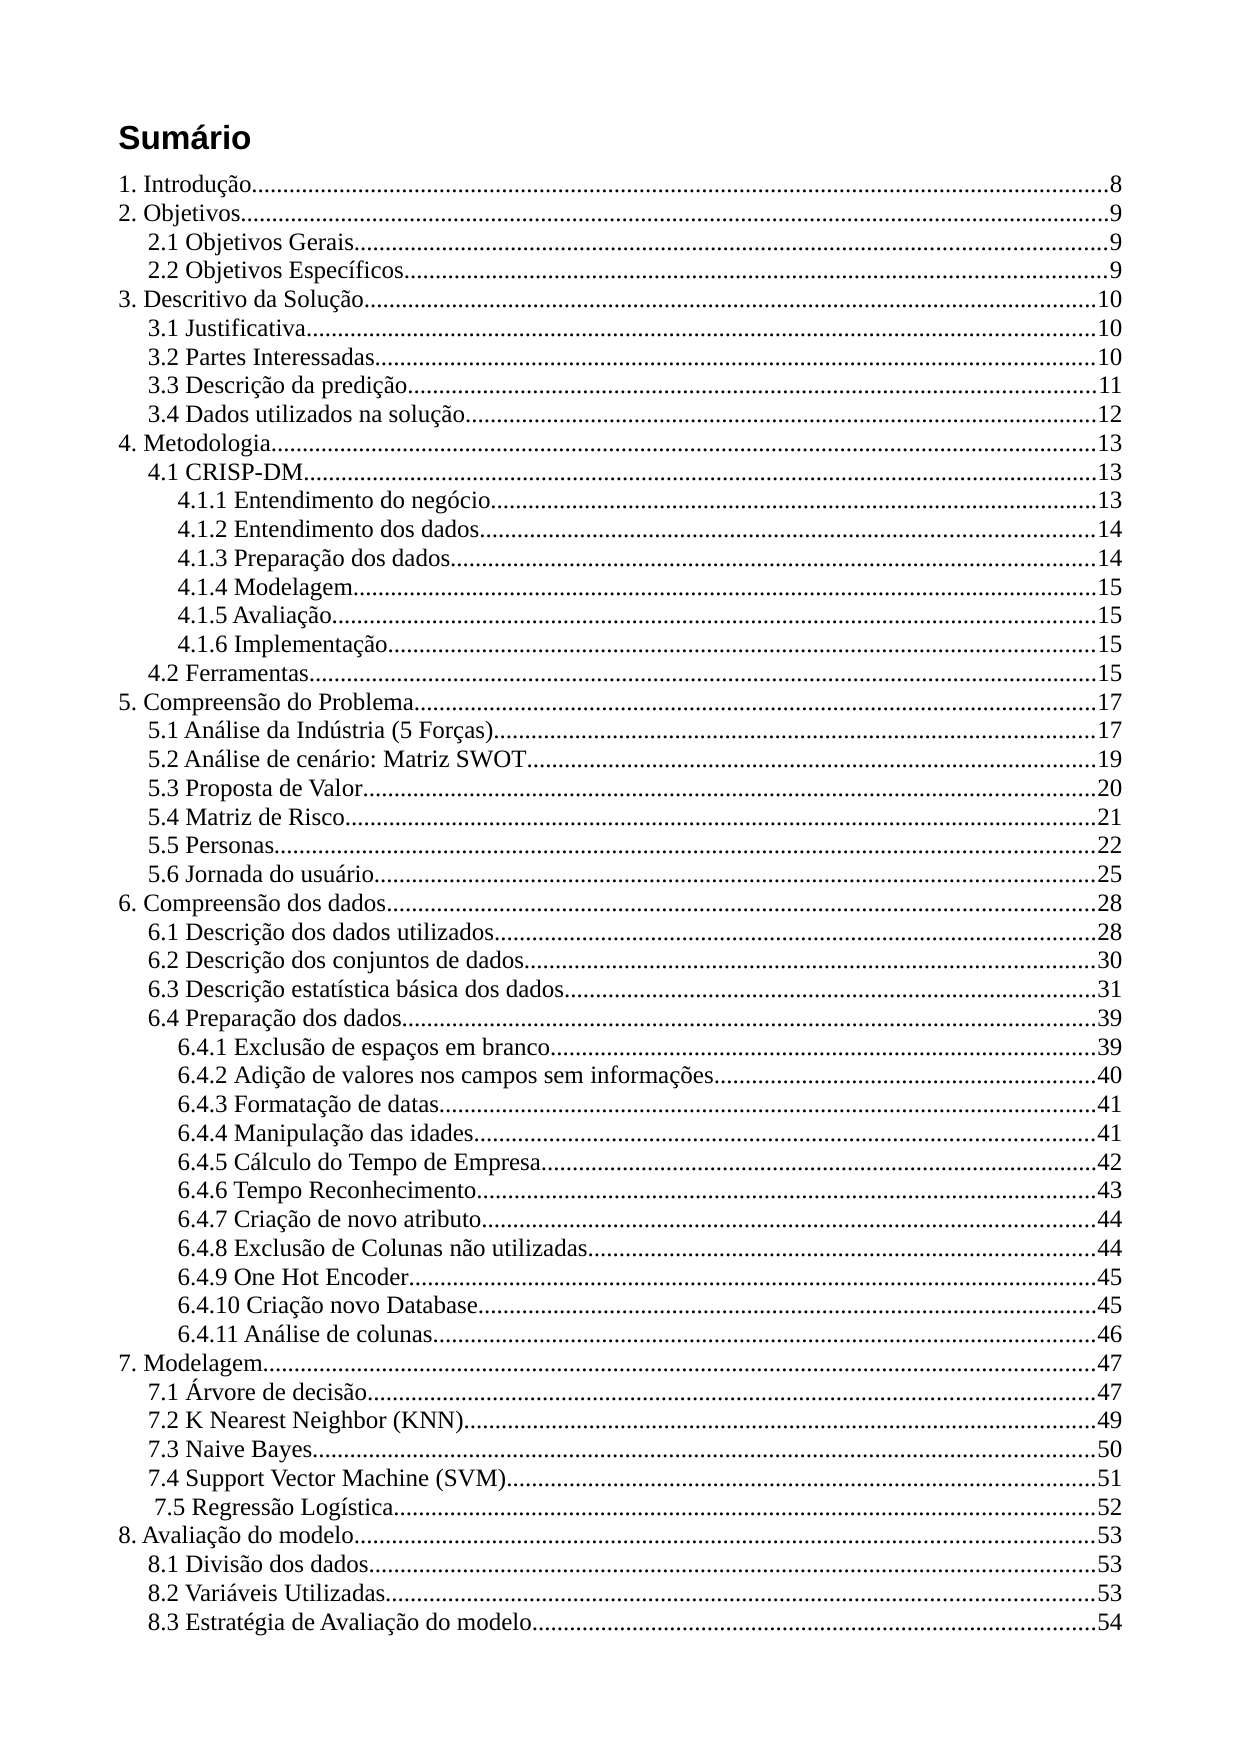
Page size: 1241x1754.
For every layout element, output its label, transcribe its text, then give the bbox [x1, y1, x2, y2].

text 1. Introdução 8 [118, 169, 1122, 198]
text 6.3 Descrição estatística básica dos dados 31 [148, 974, 1122, 1003]
text 6.4.8 Exclusão de Colunas não utilizadas 44 [177, 1233, 1122, 1262]
text 8.1 Divisão dos dados 53 [148, 1549, 1122, 1578]
text 6.4.2 Adição de valores nos campos sem informações 40 [177, 1060, 1122, 1089]
text 3.2 Partes Interessadas 10 [148, 342, 1122, 370]
text 6.1 Descrição dos dados utilizados 28 [148, 917, 1122, 945]
text 4. Metodologia 13 [118, 428, 1122, 457]
text 6.4.6 Tempo Reconhecimento 43 [177, 1175, 1122, 1204]
text 3.4 Dados utilizados na solução 12 [148, 399, 1122, 428]
text 6. Compreensão dos dados 28 [118, 888, 1122, 917]
text 3.1 Justificativa 10 [148, 313, 1122, 342]
text 7.4 Support Vector Machine (SVM) 51 [148, 1463, 1122, 1492]
text 7.2 K Nearest Neighbor (KNN) 49 [148, 1405, 1122, 1434]
text 6.4.4 Manipulação das idades 41 [177, 1118, 1122, 1147]
text 8. Avaliação do modelo 53 [118, 1520, 1122, 1549]
text 8.2 Variáveis Utilizadas 53 [148, 1578, 1122, 1607]
text 7.3 Naive Bayes 50 [148, 1434, 1122, 1463]
text 7.1 Árvore de decisão 47 [148, 1377, 1122, 1405]
text 6.2 Descrição dos conjuntos de dados 30 [148, 945, 1122, 974]
text 2.1 Objetivos Gerais 9 [148, 227, 1122, 255]
text 6.4.11 Análise de colunas 46 [177, 1319, 1122, 1348]
text 3.3 Descrição da predição 11 [148, 370, 1122, 399]
text 5.4 Matriz de Risco 21 [148, 802, 1122, 830]
text 6.4 Preparação dos dados 39 [148, 1003, 1122, 1032]
text 6.4.9 One Hot Encoder 45 [177, 1262, 1122, 1290]
text 8.3 Estratégia de Avaliação do modelo 54 [148, 1607, 1122, 1635]
text 4.1.5 Avaliação 15 [177, 600, 1122, 629]
text 7.5 Regressão Logística 52 [148, 1492, 1122, 1520]
text 5. Compreensão do Problema 17 [118, 687, 1122, 715]
text 5.6 Jornada do usuário 25 [148, 859, 1122, 888]
text 6.4.10 Criação novo Database 45 [177, 1290, 1122, 1319]
text 6.4.5 Cálculo do Tempo de Empresa 42 [177, 1147, 1122, 1175]
text 4.1.6 Implementação 15 [177, 629, 1122, 658]
text 6.4.3 Formatação de datas 41 [177, 1089, 1122, 1118]
text 5.5 Personas 22 [148, 830, 1122, 859]
text 3. Descritivo da Solução 10 [118, 284, 1122, 313]
text 4.1.1 Entendimento do negócio 13 [177, 485, 1122, 514]
subtitle Sumário [118, 118, 1122, 157]
text 6.4.1 Exclusão de espaços em branco 39 [177, 1032, 1122, 1060]
text 4.1 CRISP-DM 13 [148, 457, 1122, 485]
text 4.1.3 Preparação dos dados 14 [177, 543, 1122, 572]
text 6.4.7 Criação de novo atributo 44 [177, 1204, 1122, 1233]
text 4.1.2 Entendimento dos dados 14 [177, 514, 1122, 543]
text 7. Modelagem 47 [118, 1348, 1122, 1377]
text 5.3 Proposta de Valor 20 [148, 773, 1122, 802]
text 4.2 Ferramentas 15 [148, 658, 1122, 687]
text 2. Objetivos 9 [118, 198, 1122, 227]
text 5.2 Análise de cenário: Matriz SWOT 19 [148, 744, 1122, 773]
text 5.1 Análise da Indústria (5 Forças) 17 [148, 715, 1122, 744]
text 4.1.4 Modelagem 15 [177, 572, 1122, 600]
text 2.2 Objetivos Específicos 9 [148, 255, 1122, 284]
